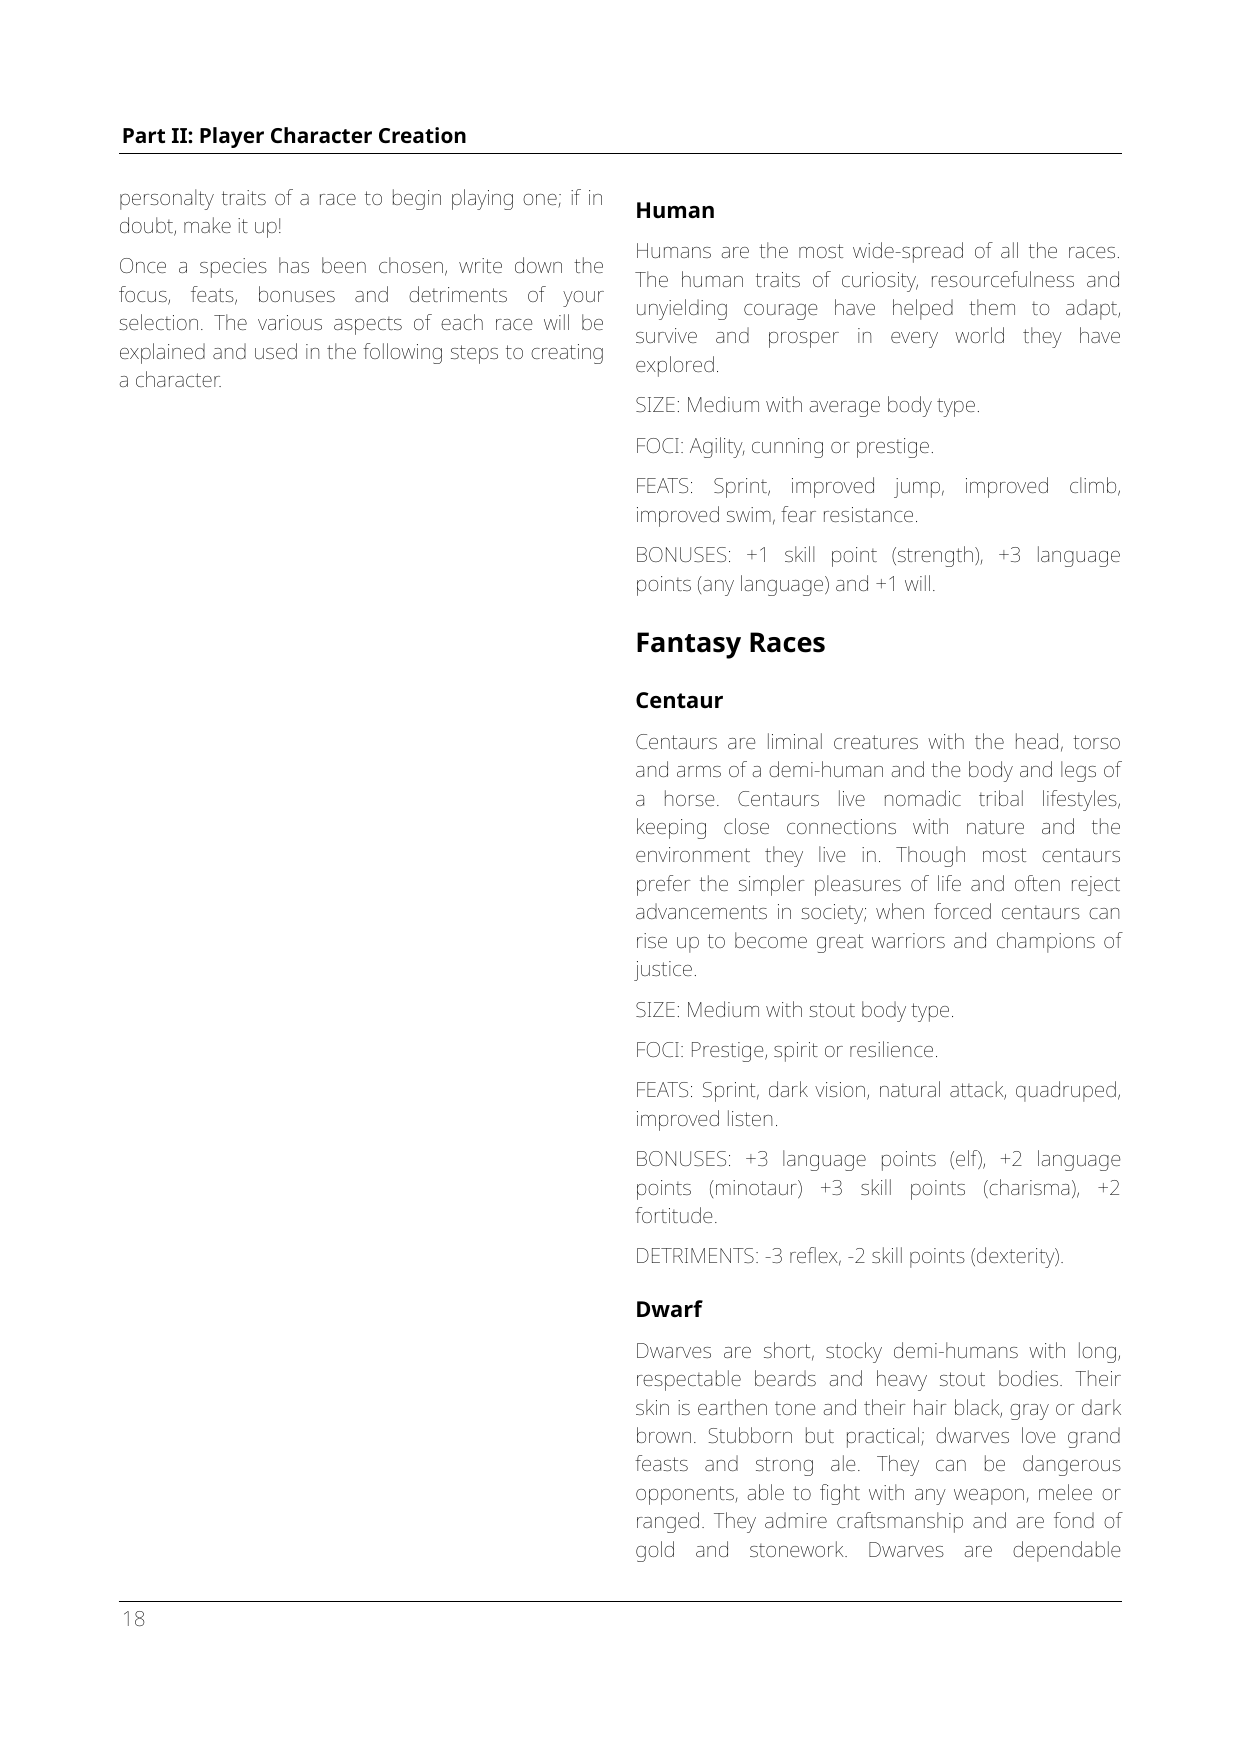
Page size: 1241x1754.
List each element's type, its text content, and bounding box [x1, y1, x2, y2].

text Dwarves are short, stocky demi-humans with long, respectable beards and heavy stout bodies. Their skin is earthen tone and their hair black, gray or dark brown. Stubborn but practical; dwarves love grand feasts and strong ale. They can be dangerous opponents, able to fight with any weapon, melee or ranged. They admire craftsmanship and are fond of gold and stonework. Dwarves are dependable [635, 1336, 1122, 1563]
text FEATS: Sprint, improved jump, improved climb, improved swim, fear resistance. [635, 471, 1122, 528]
text Dwarf [635, 1294, 1122, 1324]
text SIZE: Medium with average body type. [635, 391, 1122, 419]
text BONUSES: +3 language points (elf), +2 language points (minotaur) +3 skill points (charisma), +2 fortitude. [635, 1144, 1122, 1230]
text Humans are the most wide-spread of all the races. The human traits of curiosity, resourcefulness and unyielding courage have helped them to adapt, survive and prosper in every world they have explored. [635, 236, 1122, 378]
text FEATS: Sprint, dark vision, natural attack, quadruped, improved listen. [635, 1076, 1122, 1132]
text Centaur [635, 685, 1122, 715]
text DETRIMENTS: -3 reflex, -2 skill points (dexterity). [635, 1242, 1122, 1270]
text BONUSES: +1 skill point (strength), +3 language points (any language) and +1 will. [635, 540, 1122, 597]
text FOCI: Agility, cunning or prestige. [635, 431, 1122, 459]
text Once a species has been chosen, write down the focus, feats, bonuses and detriments of your selection. The various aspects of each race will be explained and used in the following steps to creating a character. [118, 251, 605, 394]
text Centaurs are liminal creatures with the head, torso and arms of a demi-human and the body and legs of a horse. Centaurs live nomadic tribal lifestyles, keeping close connections with nature and the environment they live in. Though most centaurs prefer the simpler pleasures of life and often reject advancements in society; when forced centaurs can rise up to become great warriors and champions of justice. [635, 727, 1122, 983]
subtitle Fantasy Races [635, 624, 1122, 661]
text FOCI: Prestige, spirit or resilience. [635, 1035, 1122, 1063]
text SIZE: Medium with stout body type. [635, 995, 1122, 1023]
text Human [635, 194, 1122, 224]
text personalty traits of a race to begin playing one; if in doubt, make it up! [118, 183, 605, 239]
